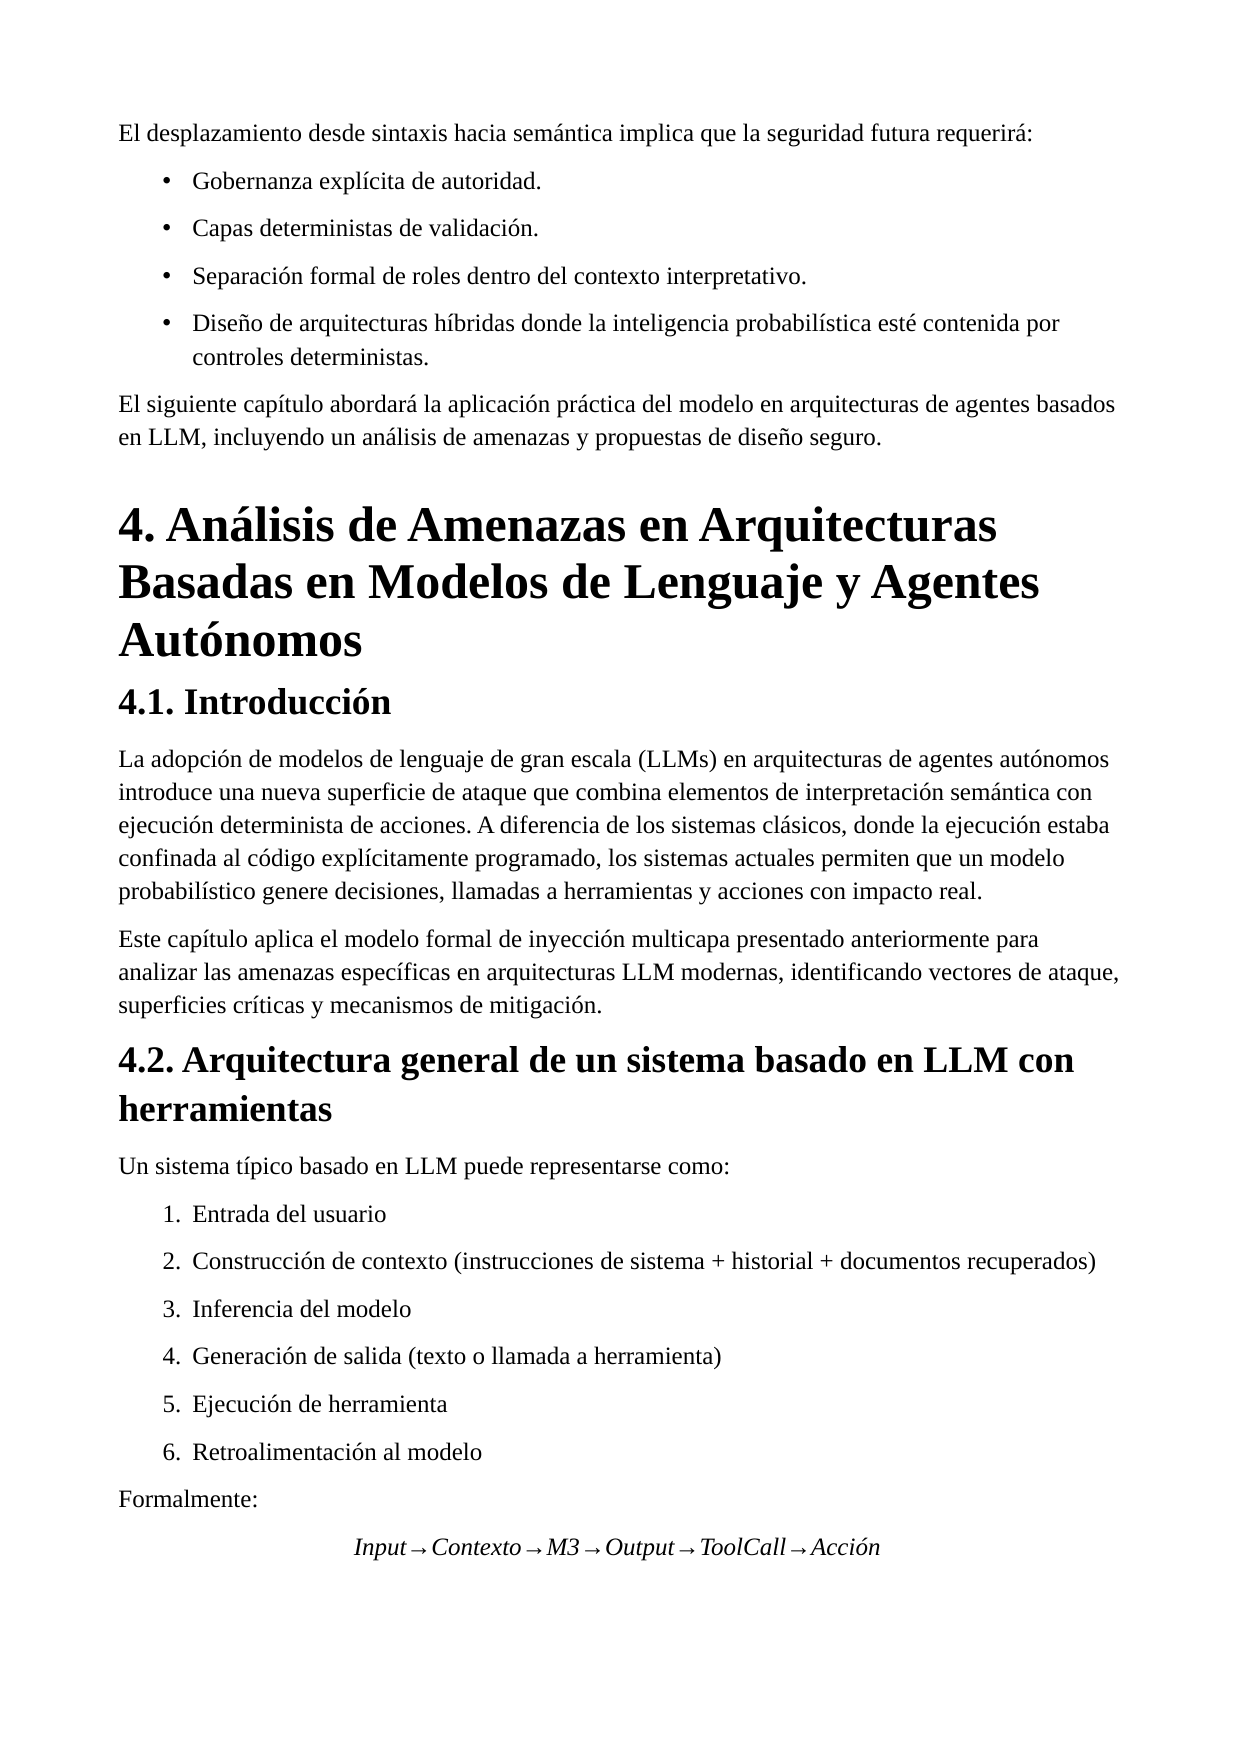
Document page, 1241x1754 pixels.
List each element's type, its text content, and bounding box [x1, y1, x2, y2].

list Inferencia del modelo [162, 1294, 1122, 1323]
text El siguiente capítulo abordará la aplicación práctica del modelo en arquitecturas de agentes basados en LLM, incluyendo un análisis de amenazas y propuestas de diseño seguro. [118, 389, 1122, 451]
text Formalmente: [118, 1484, 1122, 1513]
text La adopción de modelos de lenguaje de gran escala (LLMs) en arquitecturas de agentes autónomos introduce una nueva superficie de ataque que combina elementos de interpretación semántica con ejecución determinista de acciones. A diferencia de los sistemas clásicos, donde la ejecución estaba confinada al código explícitamente programado, los sistemas actuales permiten que un modelo probabilístico genere decisiones, llamadas a herramientas y acciones con impacto real. [118, 744, 1122, 905]
list Construcción de contexto (instrucciones de sistema + historial + documentos recuperados) [162, 1246, 1122, 1275]
text Input→Contexto→M3​→Output→ToolCall→Acción [118, 1532, 1122, 1561]
subtitle 4.2. Arquitectura general de un sistema basado en LLM con herramientas [118, 1037, 1122, 1130]
list Separación formal de roles dentro del contexto interpretativo. [162, 261, 1122, 290]
text El desplazamiento desde sintaxis hacia semántica implica que la seguridad futura requerirá: [118, 118, 1122, 147]
list Ejecución de herramienta [162, 1389, 1122, 1418]
subtitle 4. Análisis de Amenazas en Arquitecturas Basadas en Modelos de Lenguaje y Agentes Autónomos [118, 495, 1122, 667]
list Entrada del usuario [162, 1199, 1122, 1227]
list Gobernanza explícita de autoridad. [162, 166, 1122, 194]
text Este capítulo aplica el modelo formal de inyección multicapa presentado anteriormente para analizar las amenazas específicas en arquitecturas LLM modernas, identificando vectores de ataque, superficies críticas y mecanismos de mitigación. [118, 924, 1122, 1018]
subtitle 4.1. Introducción [118, 680, 1122, 723]
text Un sistema típico basado en LLM puede representarse como: [118, 1151, 1122, 1180]
list Capas deterministas de validación. [162, 213, 1122, 242]
list Retroalimentación al modelo [162, 1437, 1122, 1465]
list Diseño de arquitecturas híbridas donde la inteligencia probabilística esté contenida por controles deterministas. [162, 308, 1122, 370]
list Generación de salida (texto o llamada a herramienta) [162, 1341, 1122, 1370]
